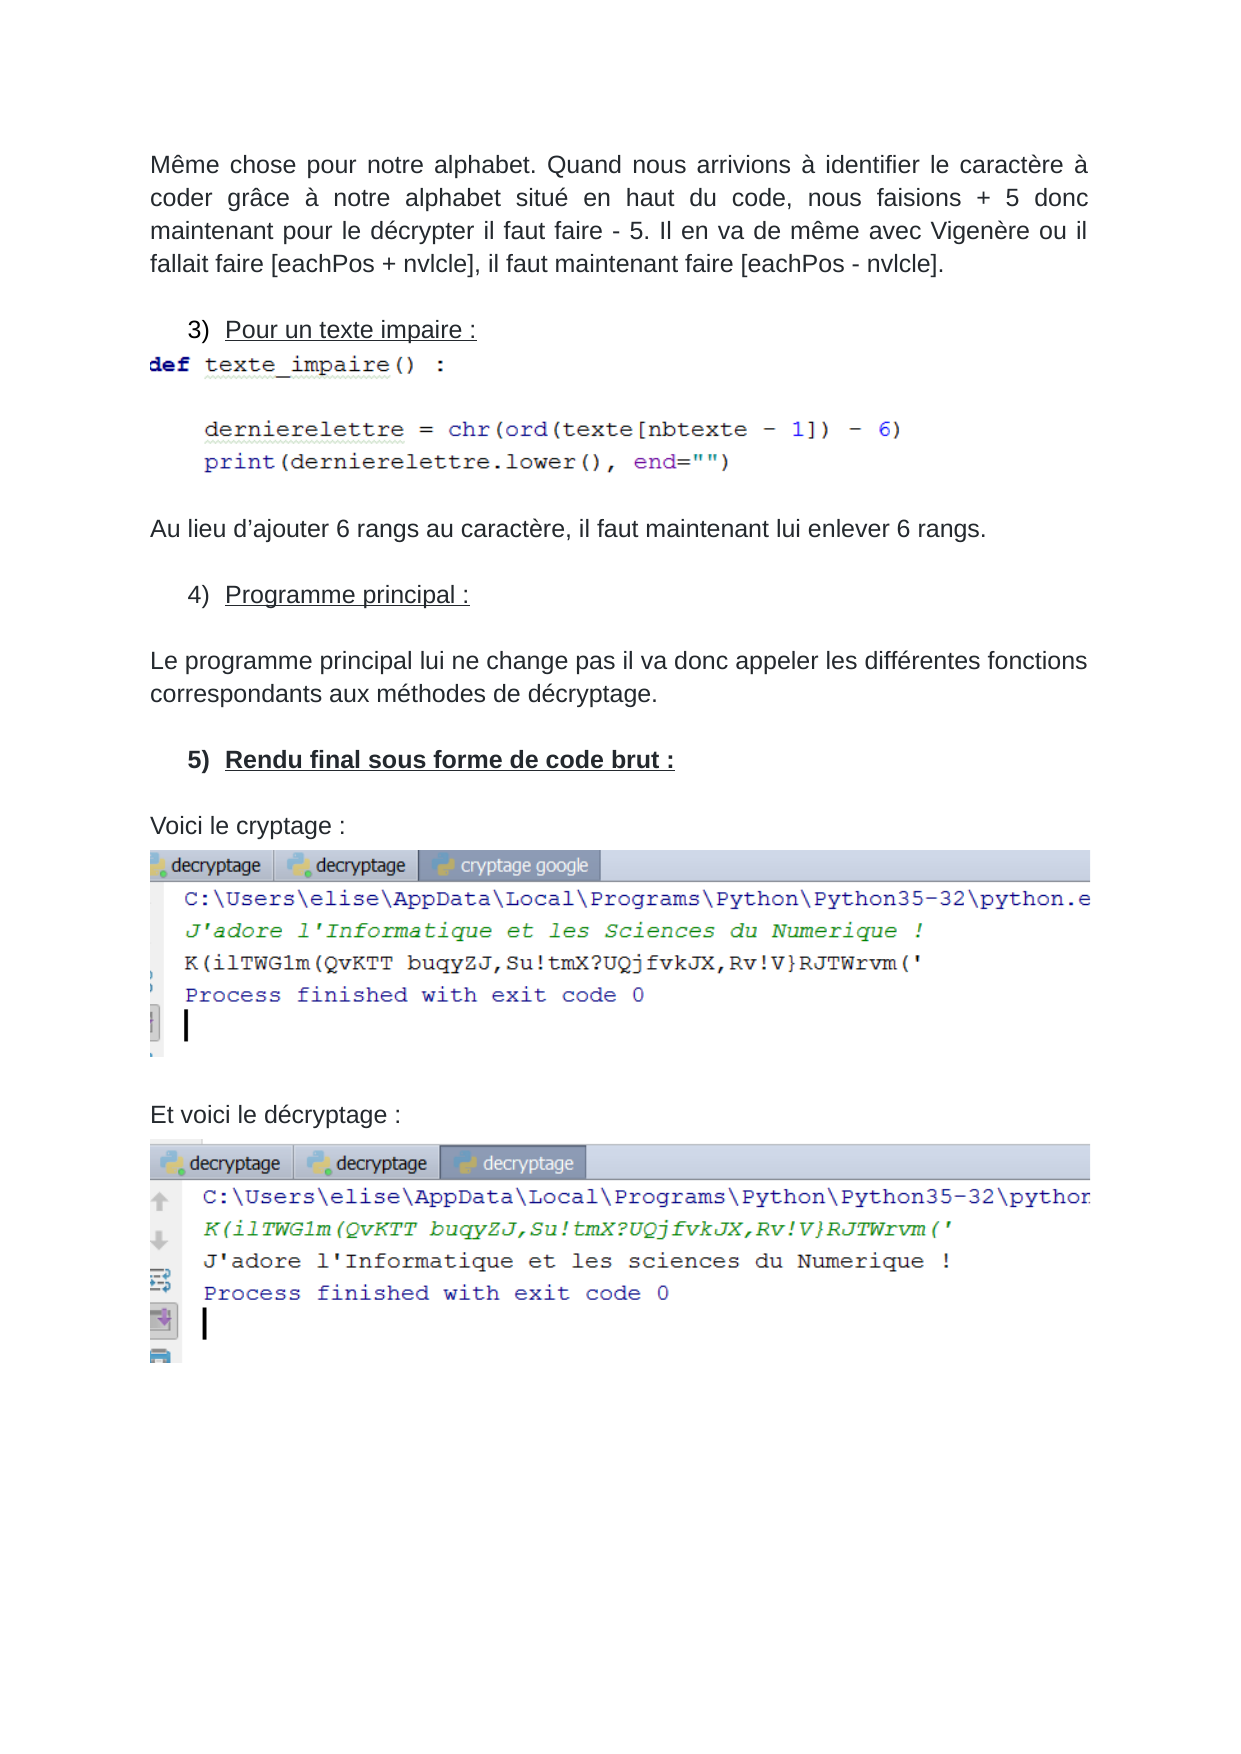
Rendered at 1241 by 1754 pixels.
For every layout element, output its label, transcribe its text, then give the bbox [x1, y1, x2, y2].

text Le programme principal lui ne change pas il va donc appeler les différentes fonctions correspondants aux méthodes de décryptage. [150, 646, 1090, 707]
picture [150, 348, 955, 510]
text Et voici le décryptage : [150, 1100, 1090, 1128]
list Pour un texte impaire : [187, 315, 1090, 344]
picture [150, 1139, 1091, 1363]
text Voici le cryptage : [150, 811, 1090, 839]
list Programme principal : [187, 580, 1090, 608]
text Au lieu d’ajouter 6 rangs au caractère, il faut maintenant lui enlever 6 rangs. [150, 514, 1090, 542]
list Rendu final sous forme de code brut : [187, 745, 1090, 773]
picture [150, 850, 1091, 1057]
text Même chose pour notre alphabet. Quand nous arrivions à identifier le caractère à coder grâce à notre alphabet situé en haut du code, nous faisions + 5 donc maintenant pour le décrypter il faut faire - 5. Il en va de même avec Vigenère ou il fallait faire [eachPos + nvlcle], il faut maintenant faire [eachPos - nvlcle]. [150, 150, 1090, 278]
